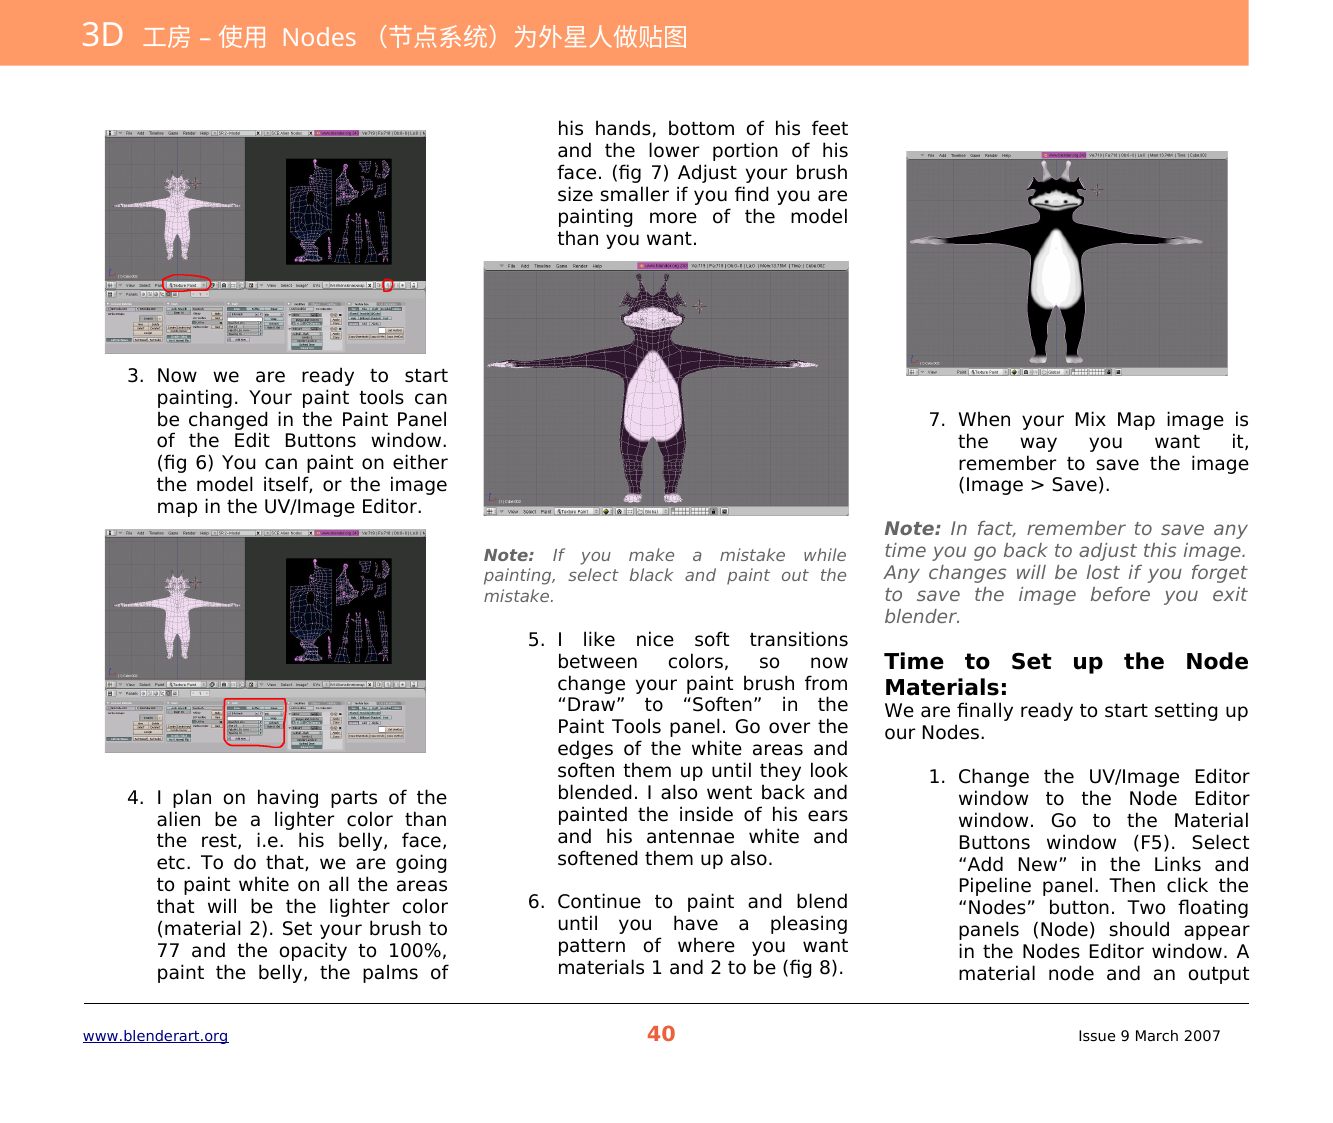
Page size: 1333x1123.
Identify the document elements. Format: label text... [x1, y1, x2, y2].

picture [104, 529, 426, 753]
text Note: If you make a mistake while painting, select black and paint out the mistake. [483, 546, 849, 607]
text Time to Set up the Node Materials: [884, 649, 1249, 700]
list Continue to paint and blend until you have a pleasing pattern of where you want materials 1 and 2 to be (fig 8). [528, 891, 849, 979]
text Note: In fact, remember to save any time you go back to adjust this image. Any changes will be lost if you forget to save the image before you exit blender. [884, 518, 1249, 627]
picture [483, 261, 849, 516]
list When your Mix Map image is the way you want it, remember to save the image (Image > Save). [928, 409, 1249, 496]
picture [104, 130, 426, 354]
list I plan on having parts of the alien be a lighter color than the rest, i.e. his belly, face, etc. To do that, we are going to paint white on all the areas that will be the lighter color (material 2). Set your brush to 77 and the opacity to 100%, paint the belly, the palms of [127, 787, 448, 983]
picture [906, 151, 1228, 376]
list Change the UV/Image Editor window to the Node Editor window. Go to the Material Buttons window (F5). Select “Add New” in the Links and Pipeline panel. Then click the “Nodes” button. Two floating panels (Node) should appear in the Nodes Editor window. A material node and an output [928, 766, 1249, 985]
list Now we are ready to start painting. Your paint tools can be changed in the Paint Panel of the Edit Buttons window. (fig 6) You can paint on either the model itself, or the image map in the UV/Image Editor. [127, 118, 448, 518]
list I like nice soft transitions between colors, so now change your paint brush from “Draw” to “Soften” in the Paint Tools panel. Go over the edges of the white areas and soften them up until they look blended. I also went back and painted the inside of his ears and his antennae white and softened them up also. [528, 629, 849, 869]
text We are finally ready to start setting up our Nodes. [884, 700, 1249, 744]
list his hands, bottom of his feet and the lower portion of his face. (fig 7) Adjust your brush size smaller if you find you are painting more of the model than you want. [528, 118, 849, 249]
